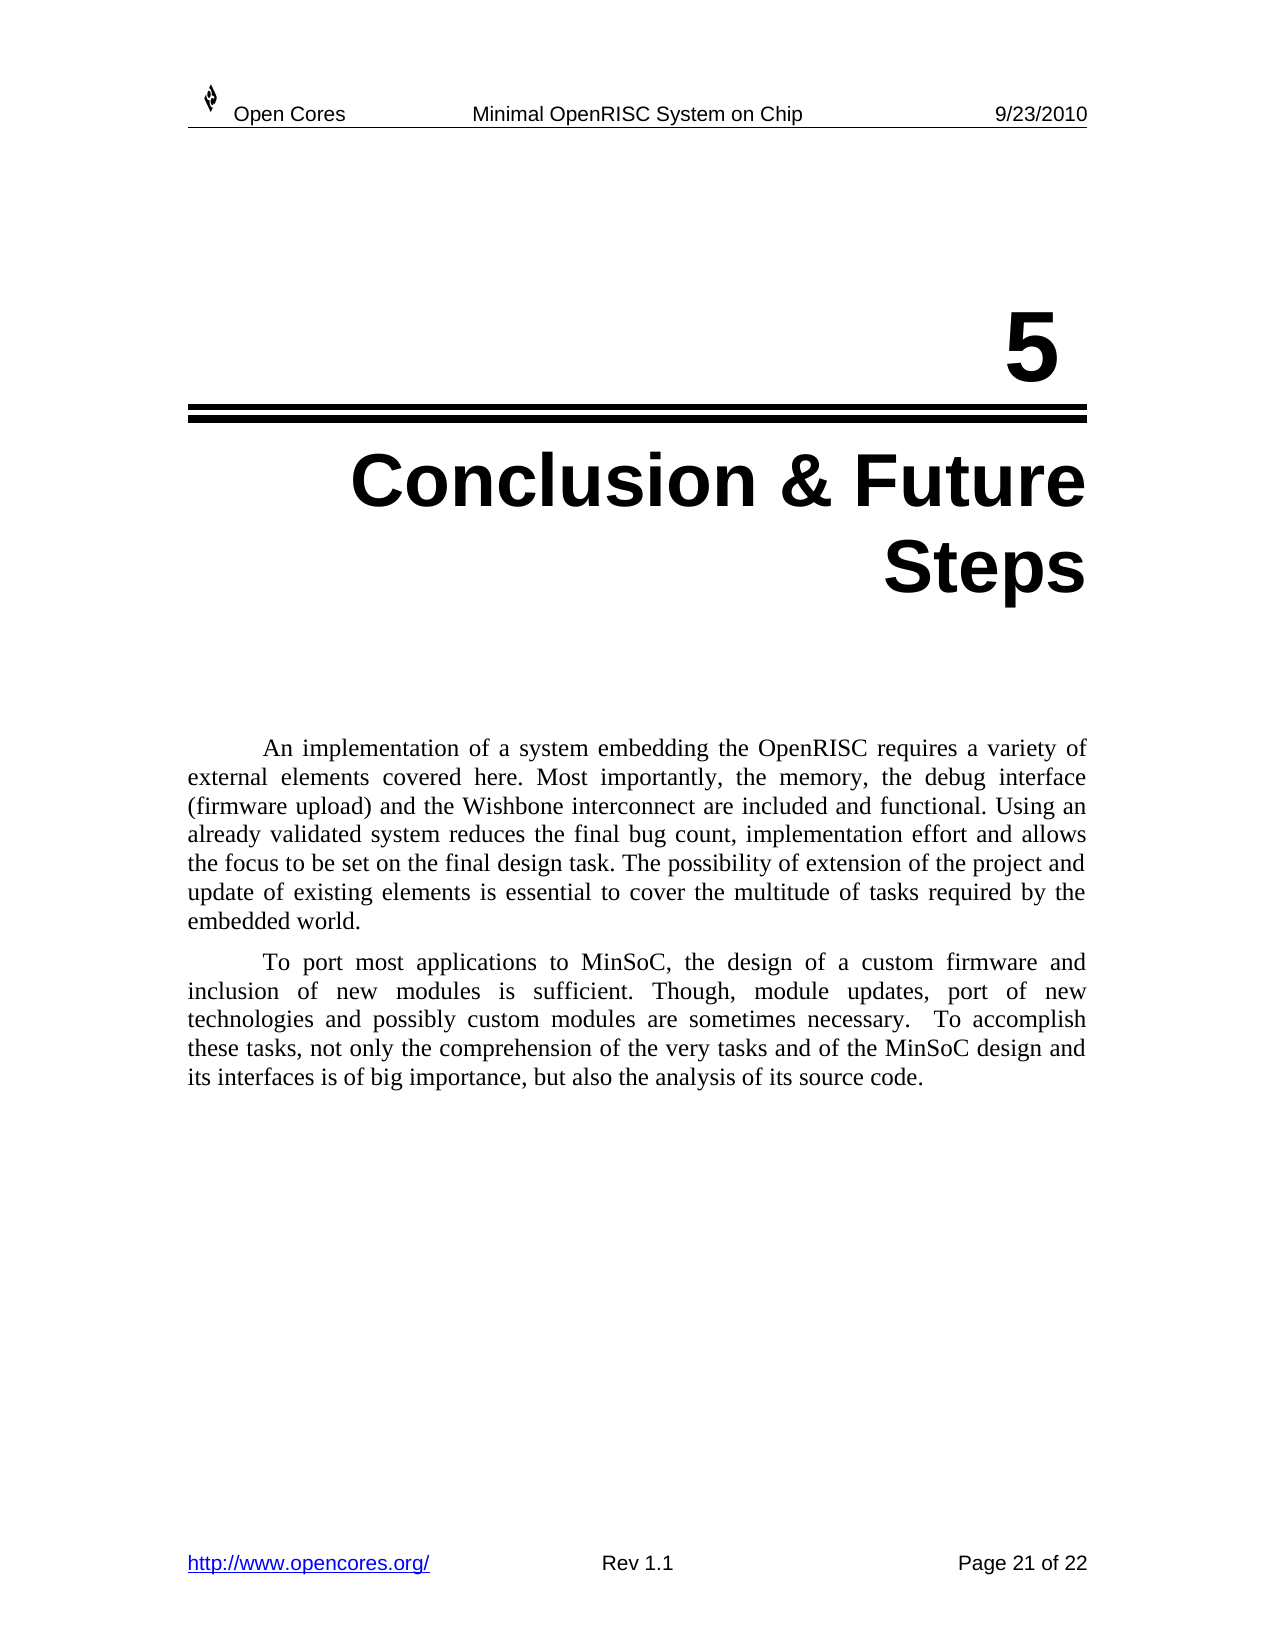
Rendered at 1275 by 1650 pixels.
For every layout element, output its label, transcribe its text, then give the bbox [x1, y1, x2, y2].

text To port most applications to MinSoC, the design of a custom firmware and inclusion of new modules is sufficient. Though, module updates, port of new technologies and possibly custom modules are sometimes necessary. To accomplish these tasks, not only the comprehension of the very tasks and of the MinSoC design and its interfaces is of big importance, but also the analysis of its source code. [187, 947, 1087, 1091]
text An implementation of a system embedding the OpenRISC requires a variety of external elements covered here. Most importantly, the memory, the debug interface (firmware upload) and the Wishbone interconnect are included and functional. Using an already validated system reduces the final bug count, implementation effort and allows the focus to be set on the final design task. The possibility of extension of the project and update of existing elements is essential to cover the multitude of tasks required by the embedded world. [187, 733, 1087, 934]
subtitle Conclusion & Future Steps [187, 436, 1087, 608]
